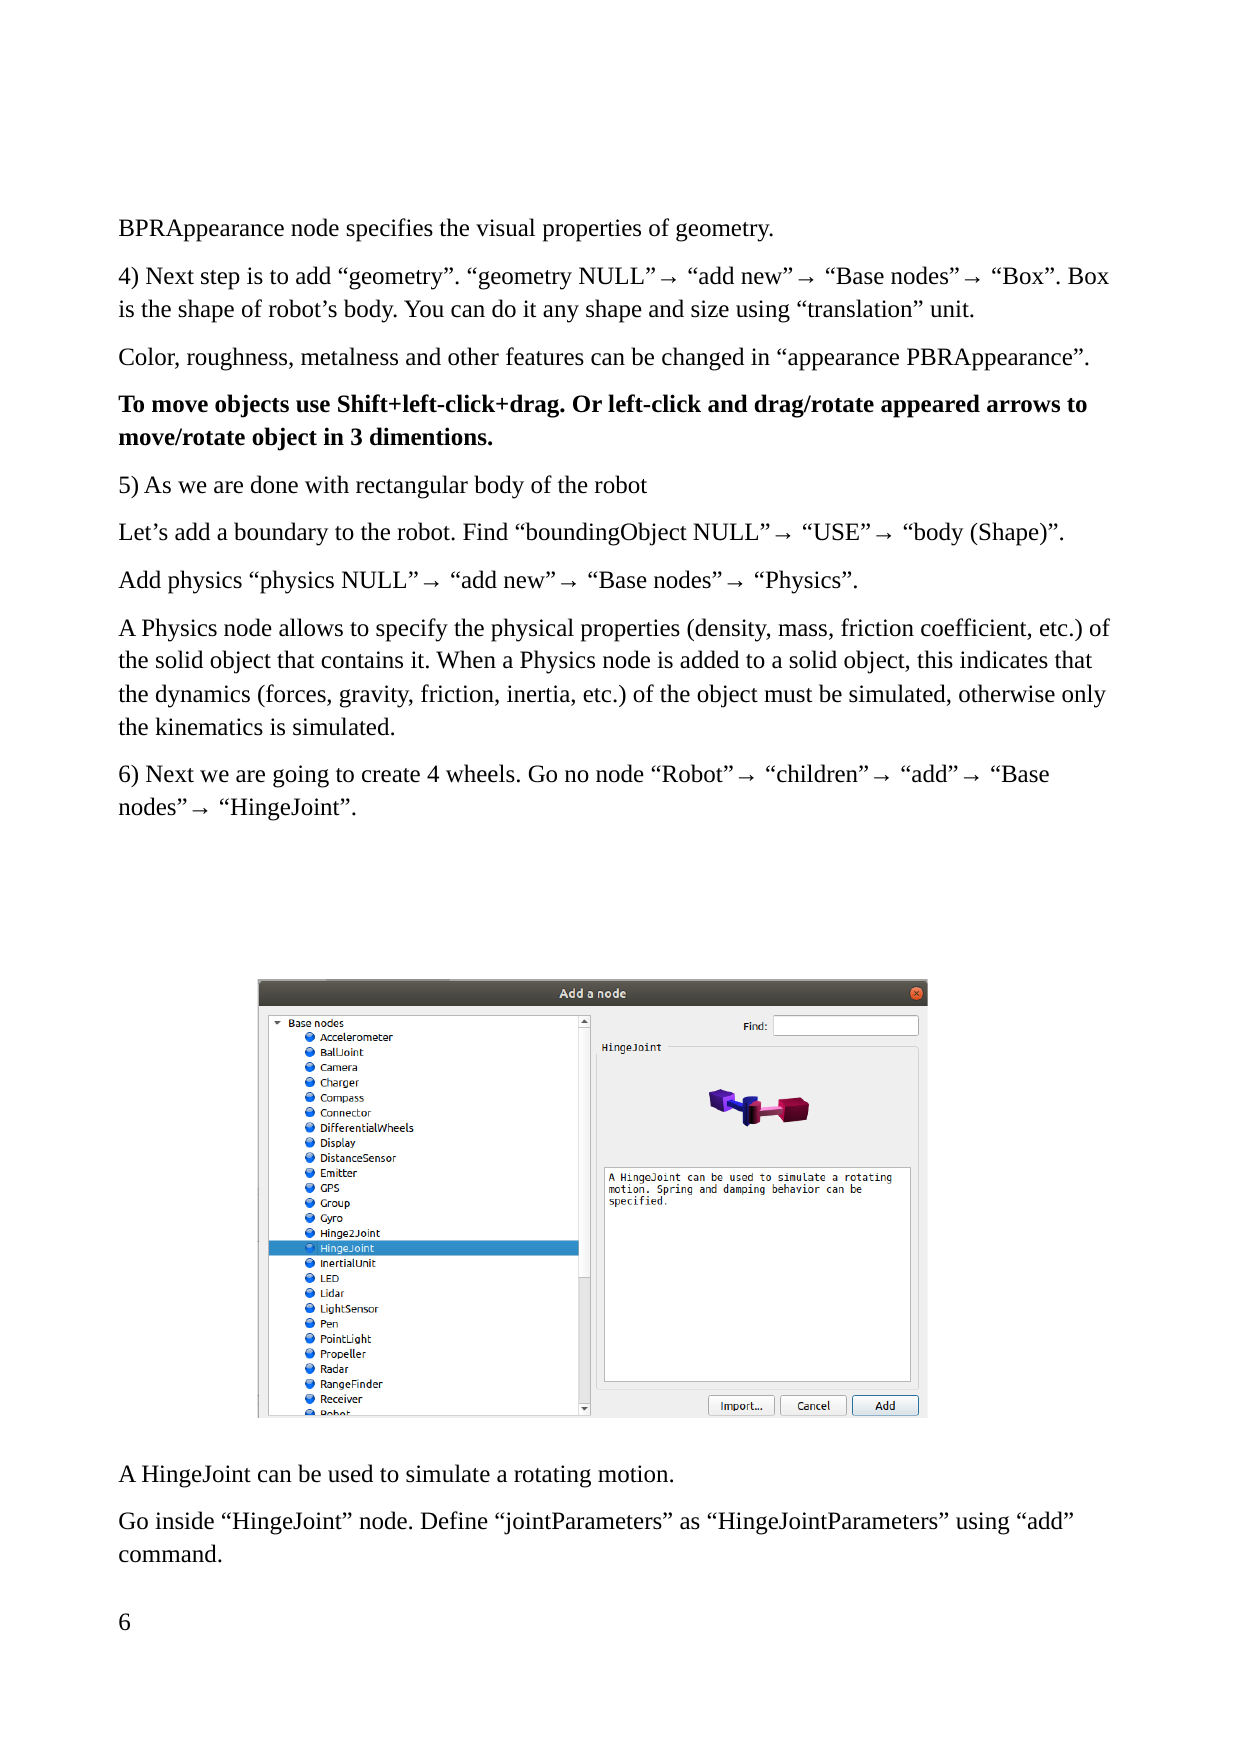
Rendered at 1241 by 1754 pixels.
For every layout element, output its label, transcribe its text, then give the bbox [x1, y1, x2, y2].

text 4) Next step is to add “geometry”. “geometry NULL”→ “add new”→ “Base nodes”→ “Box”. Box is the shape of robot’s body. You can do it any shape and size using “translation” unit. [118, 261, 1122, 323]
text Go inside “HingeJoint” node. Define “jointParameters” as “HingeJointParameters” using “add” command. [118, 1506, 1122, 1568]
text Add physics “physics NULL”→ “add new”→ “Base nodes”→ “Physics”. [118, 565, 1122, 594]
picture [257, 979, 928, 1418]
text Color, roughness, metalness and other features can be changed in “appearance PBRAppearance”. [118, 342, 1122, 370]
text A Physics node allows to specify the physical properties (density, mass, friction coefficient, etc.) of the solid object that contains it. When a Physics node is added to a solid object, this indicates that the dynamics (forces, gravity, friction, inertia, etc.) of the object must be simulated, otherwise only the kinematics is simulated. [118, 613, 1122, 740]
text A HingeJoint can be used to simulate a rotating motion. [118, 1459, 1122, 1487]
text To move objects use Shift+left-click+drag. Or left-click and drag/rotate appeared arrows to move/rotate object in 3 dimentions. [118, 389, 1122, 451]
text Let’s add a boundary to the robot. Find “boundingObject NULL”→ “USE”→ “body (Shape)”. [118, 517, 1122, 546]
text BPRAppearance node specifies the visual properties of geometry. [118, 213, 1122, 242]
text 5) As we are done with rectangular body of the robot [118, 470, 1122, 498]
text 6) Next we are going to create 4 wheels. Go no node “Robot”→ “children”→ “add”→ “Base nodes”→ “HingeJoint”. [118, 759, 1122, 821]
